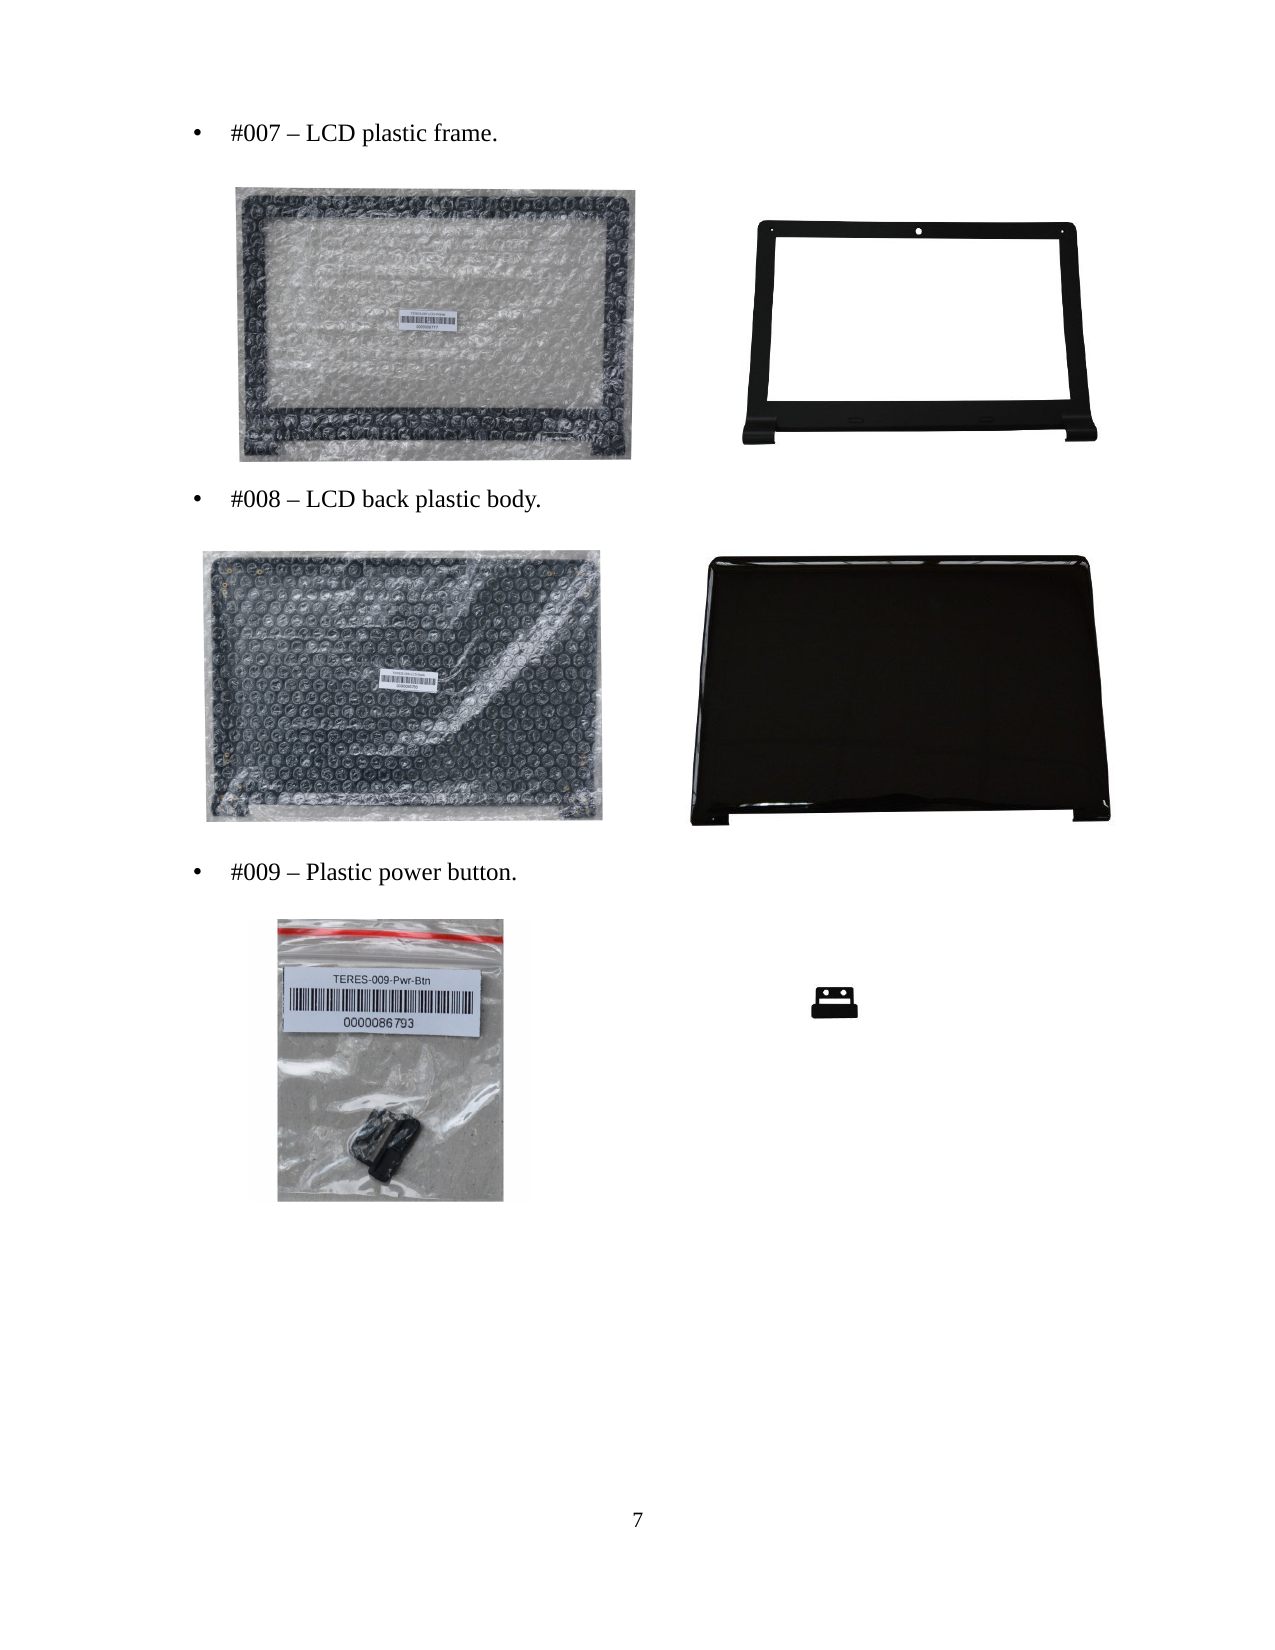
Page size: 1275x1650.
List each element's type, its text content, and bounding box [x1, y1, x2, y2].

picture [651, 926, 1016, 1097]
list #007 – LCD plastic frame. [193, 118, 1157, 147]
picture [662, 533, 1139, 839]
picture [202, 550, 603, 822]
picture [249, 919, 532, 1202]
picture [729, 191, 1109, 466]
list #009 – Plastic power button. [193, 525, 1157, 886]
list #008 – LCD back plastic body. [193, 159, 1157, 513]
picture [235, 187, 636, 462]
